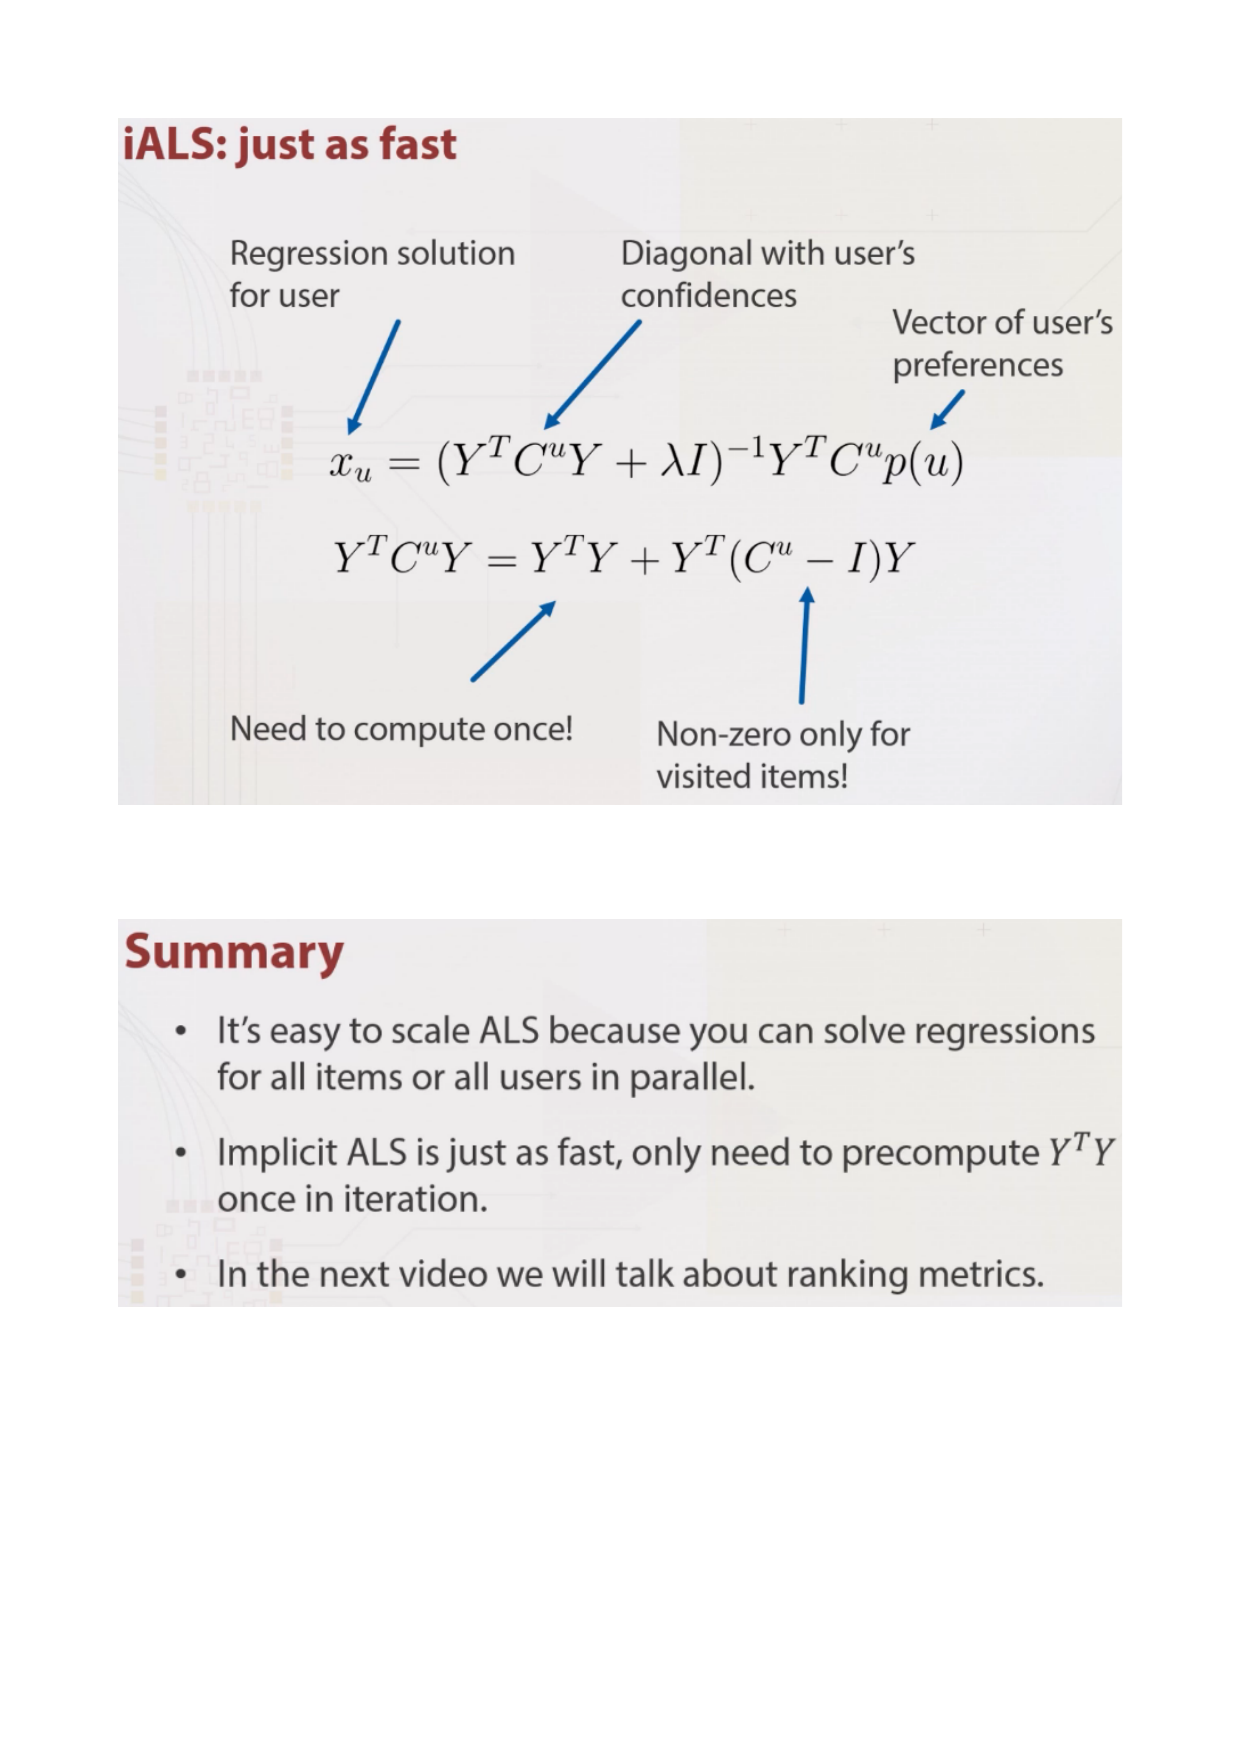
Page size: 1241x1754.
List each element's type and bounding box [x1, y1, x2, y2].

picture [118, 118, 1123, 805]
picture [118, 919, 1123, 1307]
